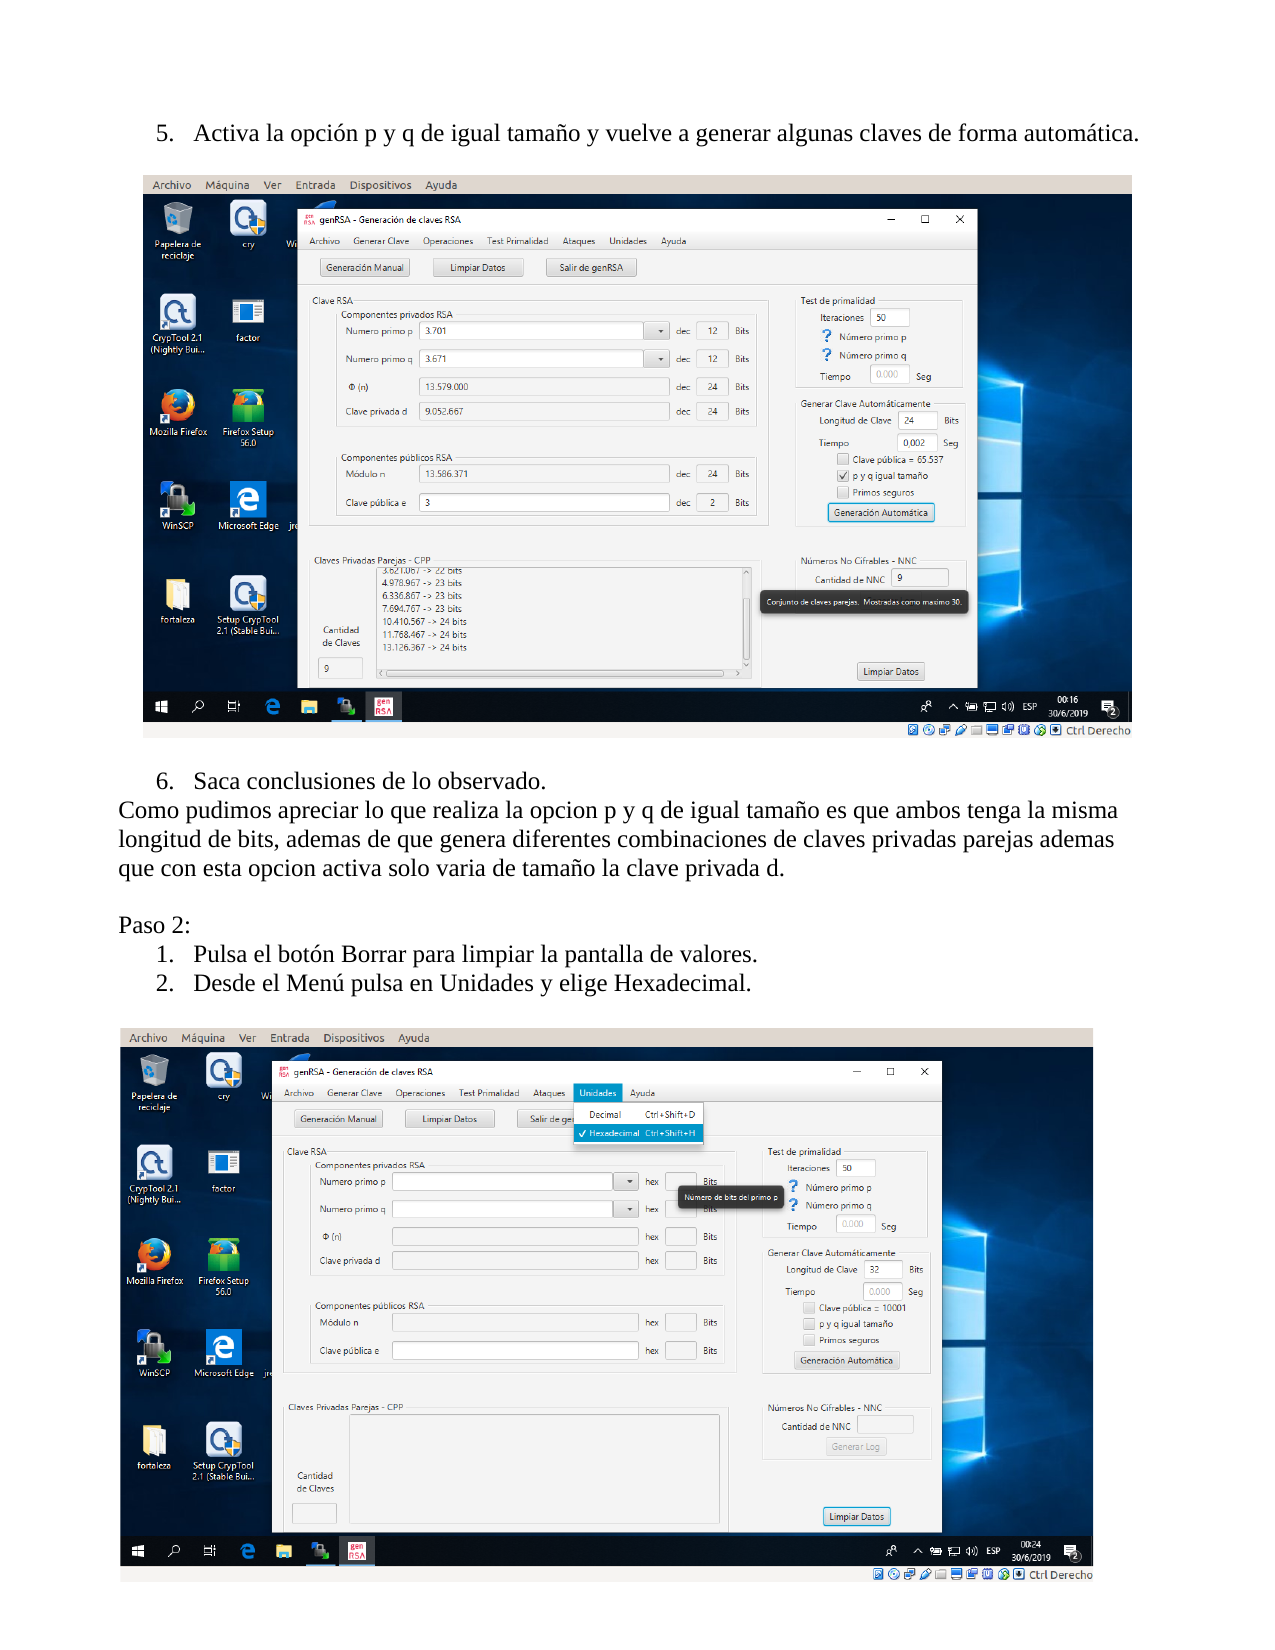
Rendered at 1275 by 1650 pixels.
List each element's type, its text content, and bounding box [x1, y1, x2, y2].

list Desde el Menú pulsa en Unidades y elige Hexadecimal. [156, 968, 1157, 996]
picture [143, 175, 1132, 738]
list Activa la opción p y q de igual tamaño y vuelve a generar algunas claves de forma automática. [156, 118, 1157, 147]
picture [120, 1028, 1094, 1582]
text Como pudimos apreciar lo que realiza la opcion p y q de igual tamaño es que ambos tenga la misma longitud de bits, ademas de que genera diferentes combinaciones de claves privadas parejas ademas que con esta opcion activa solo varia de tamaño la clave privada d. [118, 795, 1157, 881]
text Paso 2: [118, 910, 1157, 939]
list Saca conclusiones de lo observado. [156, 766, 1157, 795]
list Pulsa el botón Borrar para limpiar la pantalla de valores. [156, 939, 1157, 968]
